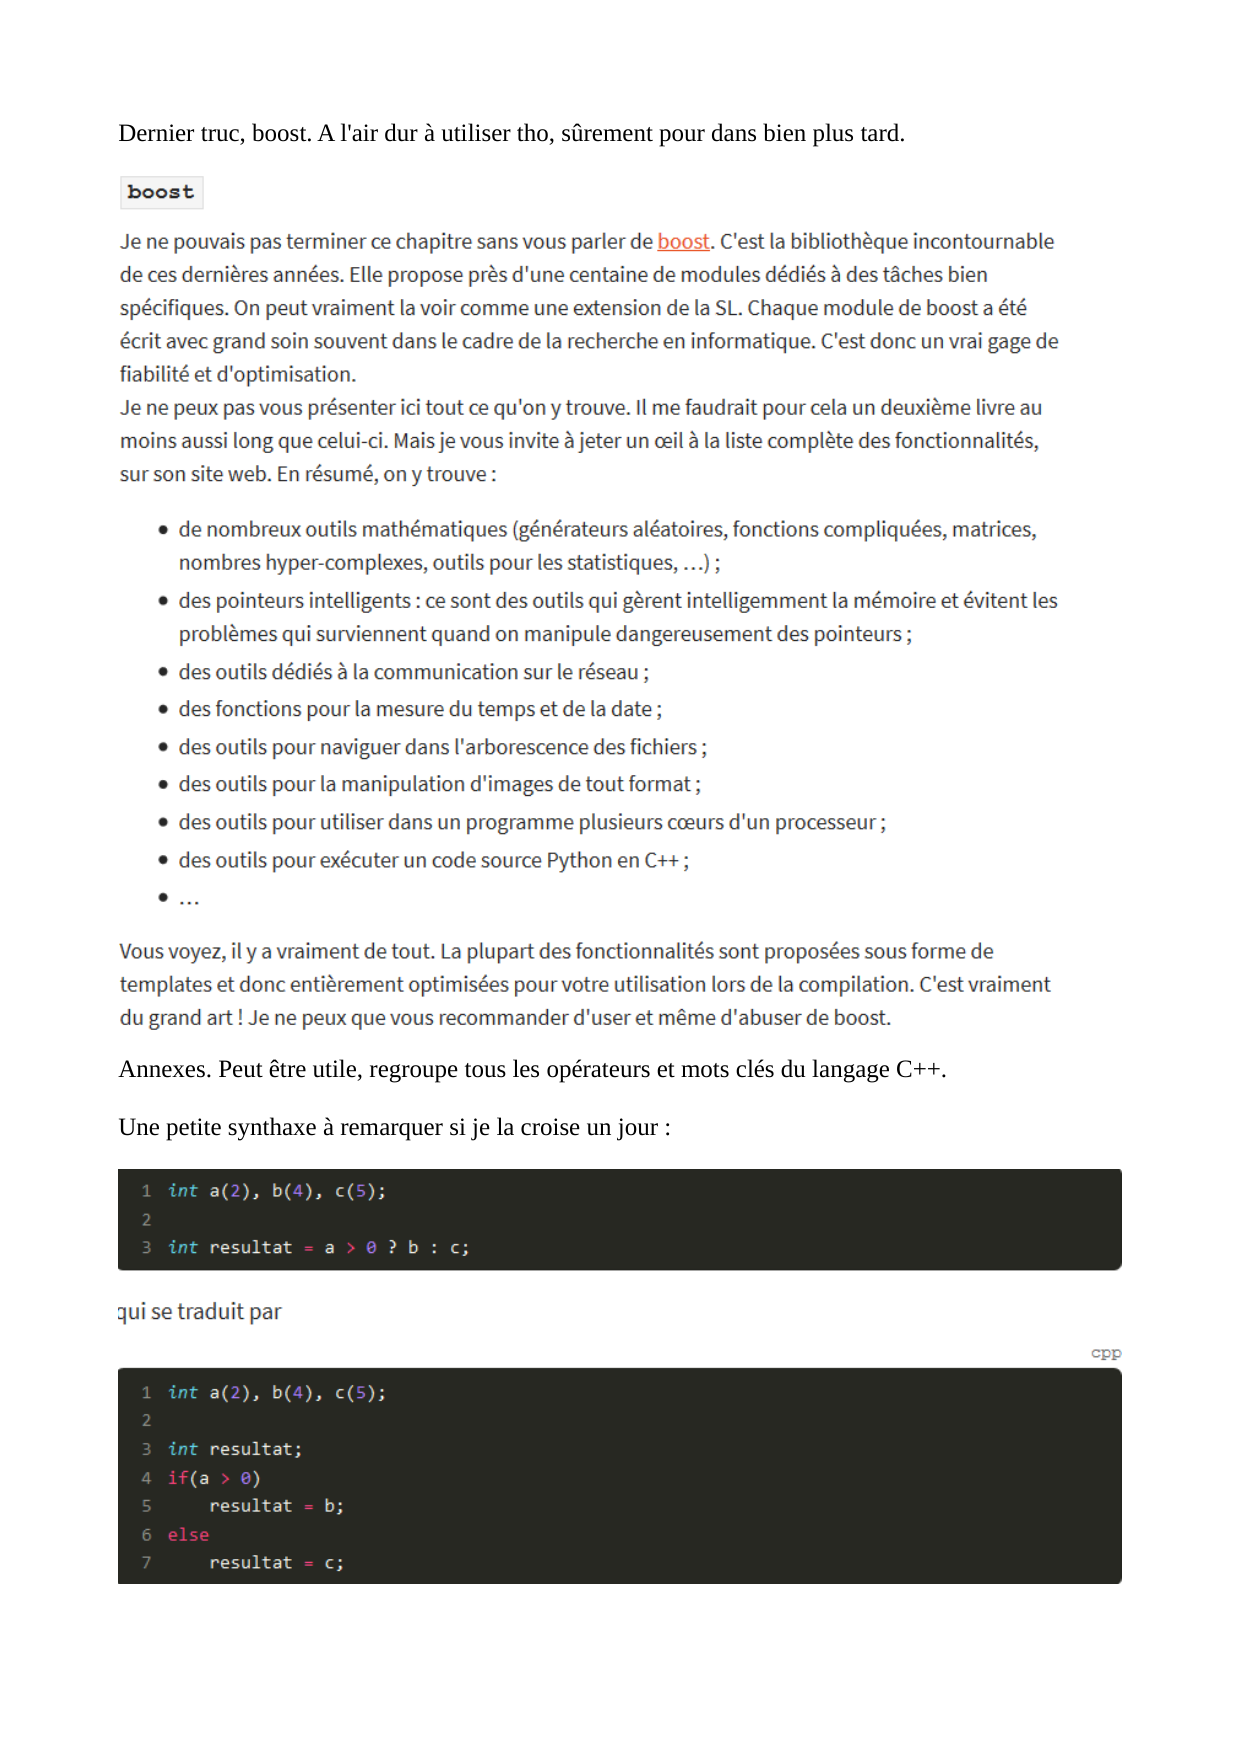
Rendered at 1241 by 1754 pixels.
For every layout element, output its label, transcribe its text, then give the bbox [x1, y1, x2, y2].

text Une petite synthaxe à remarquer si je la croise un jour : [118, 1112, 1122, 1141]
text Dernier truc, boost. A l'air dur à utiliser tho, sûrement pour dans bien plus tard. [118, 118, 1122, 147]
text Annexes. Peut être utile, regroupe tous les opérateurs et mots clés du langage C++. [118, 1055, 1122, 1083]
